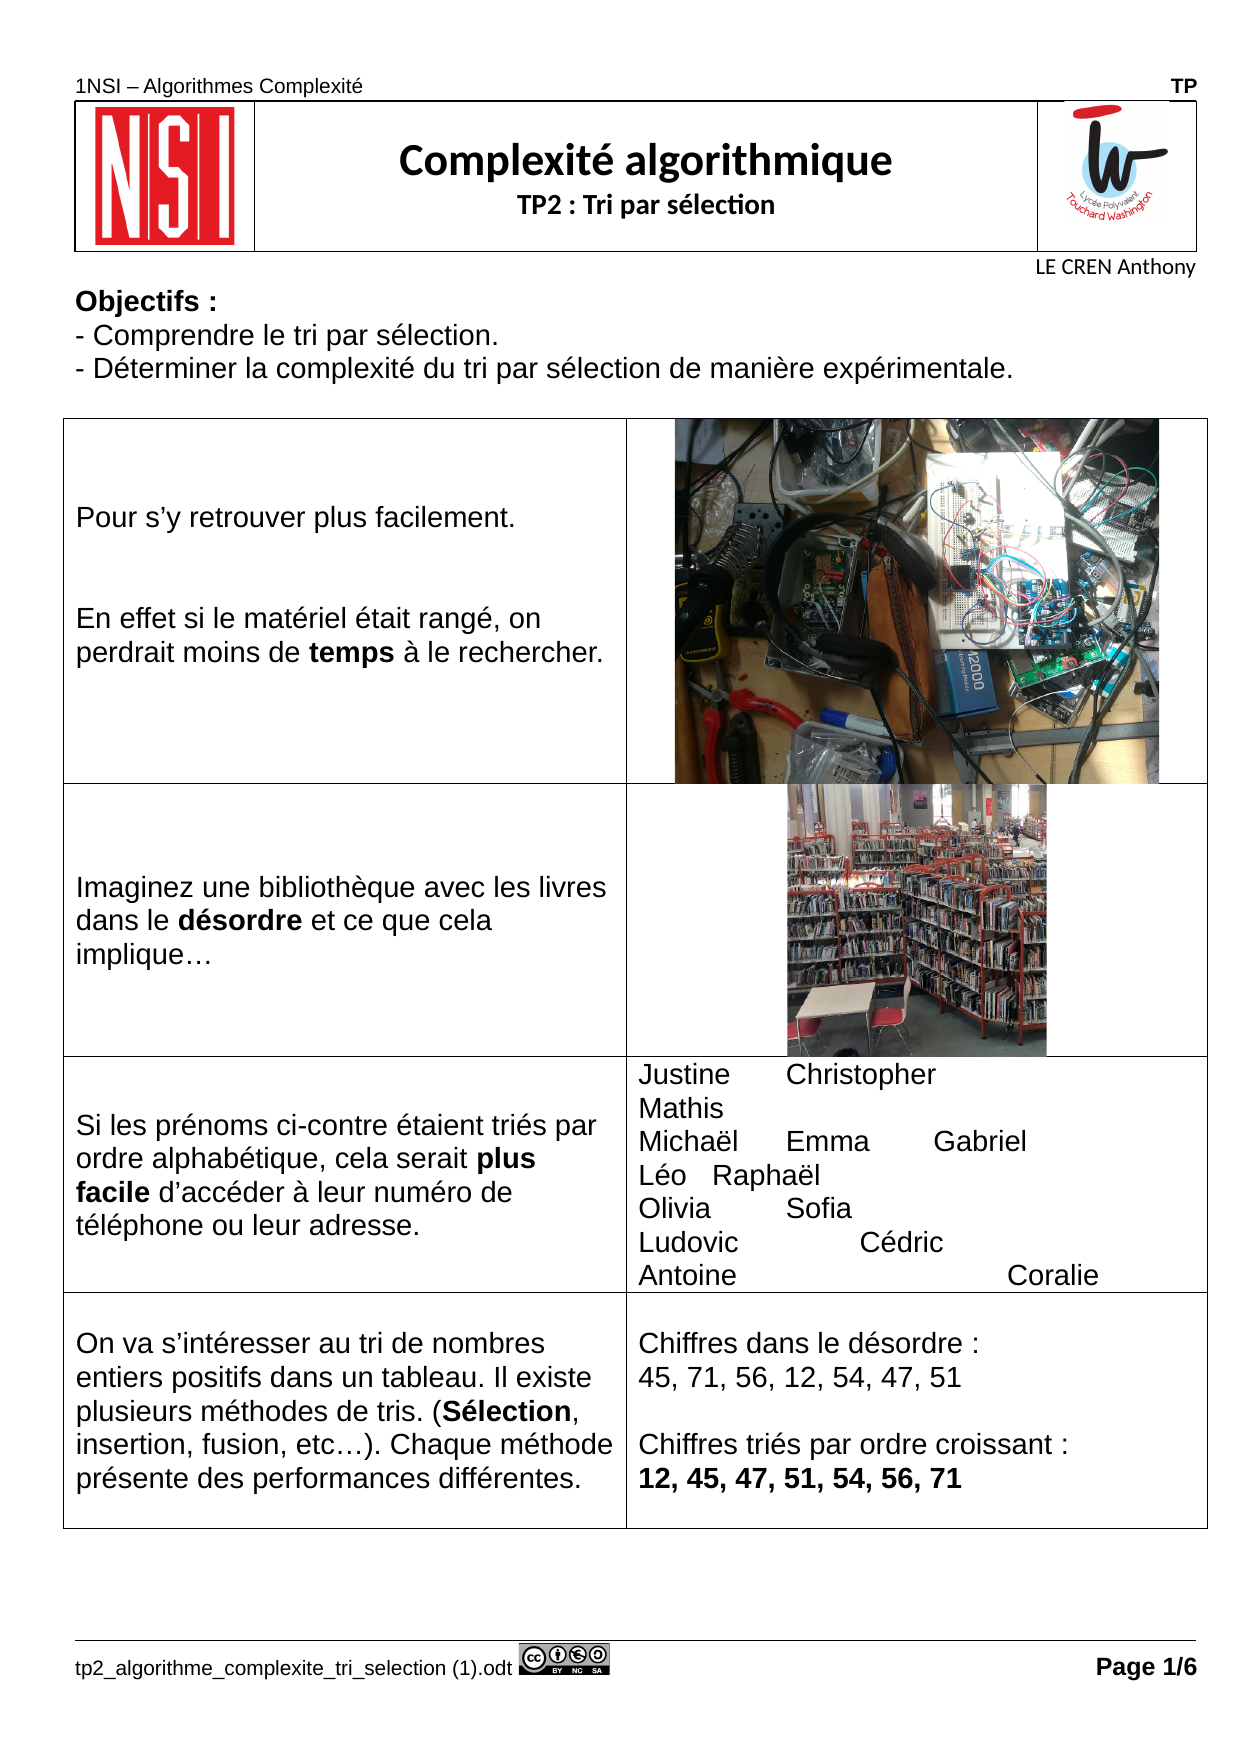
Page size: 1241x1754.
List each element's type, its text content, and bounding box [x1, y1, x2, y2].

table_header Pour s’y retrouver plus facilement. En effet si le matériel était rangé, on perdrait moins de temps à le rechercher. [64, 419, 626, 783]
table_cell Justine Christopher Mathis Michaël Emma Gabriel Léo Raphaël Olivia Sofia Ludovic Cédric Antoine Coralie [627, 1057, 1207, 1292]
text LE CREN Anthony [75, 252, 1196, 280]
text Objectifs : [75, 284, 1196, 317]
table_header [1160, 419, 1207, 783]
table_header [1038, 102, 1196, 251]
table_cell [627, 784, 787, 1056]
table_cell Si les prénoms ci-contre étaient triés par ordre alphabétique, cela serait plus facile d’accéder à leur numéro de téléphone ou leur adresse. [64, 1057, 626, 1292]
table_header Complexité algorithmique TP2 : Tri par sélection [255, 102, 1037, 251]
table_cell Imaginez une bibliothèque avec les livres dans le désordre et ce que cela implique… [64, 784, 626, 1056]
table_cell [1047, 784, 1207, 1056]
table_cell On va s’intéresser au tri de nombres entiers positifs dans un tableau. Il existe plusieurs méthodes de tris. (Sélection, insertion, fusion, etc…). Chaque méthode présente des performances différentes. [64, 1293, 626, 1528]
picture [1064, 101, 1170, 223]
text - Déterminer la complexité du tri par sélection de manière expérimentale. [75, 351, 1196, 384]
text - Comprendre le tri par sélection. [75, 317, 1196, 351]
picture [518, 1643, 610, 1675]
table_header [76, 102, 254, 251]
table_header [627, 419, 674, 783]
table_cell Chiffres dans le désordre : 45, 71, 56, 12, 54, 47, 51 Chiffres triés par ordre croissant : 12, 45, 47, 51, 54, 56, 71 [627, 1293, 1207, 1528]
